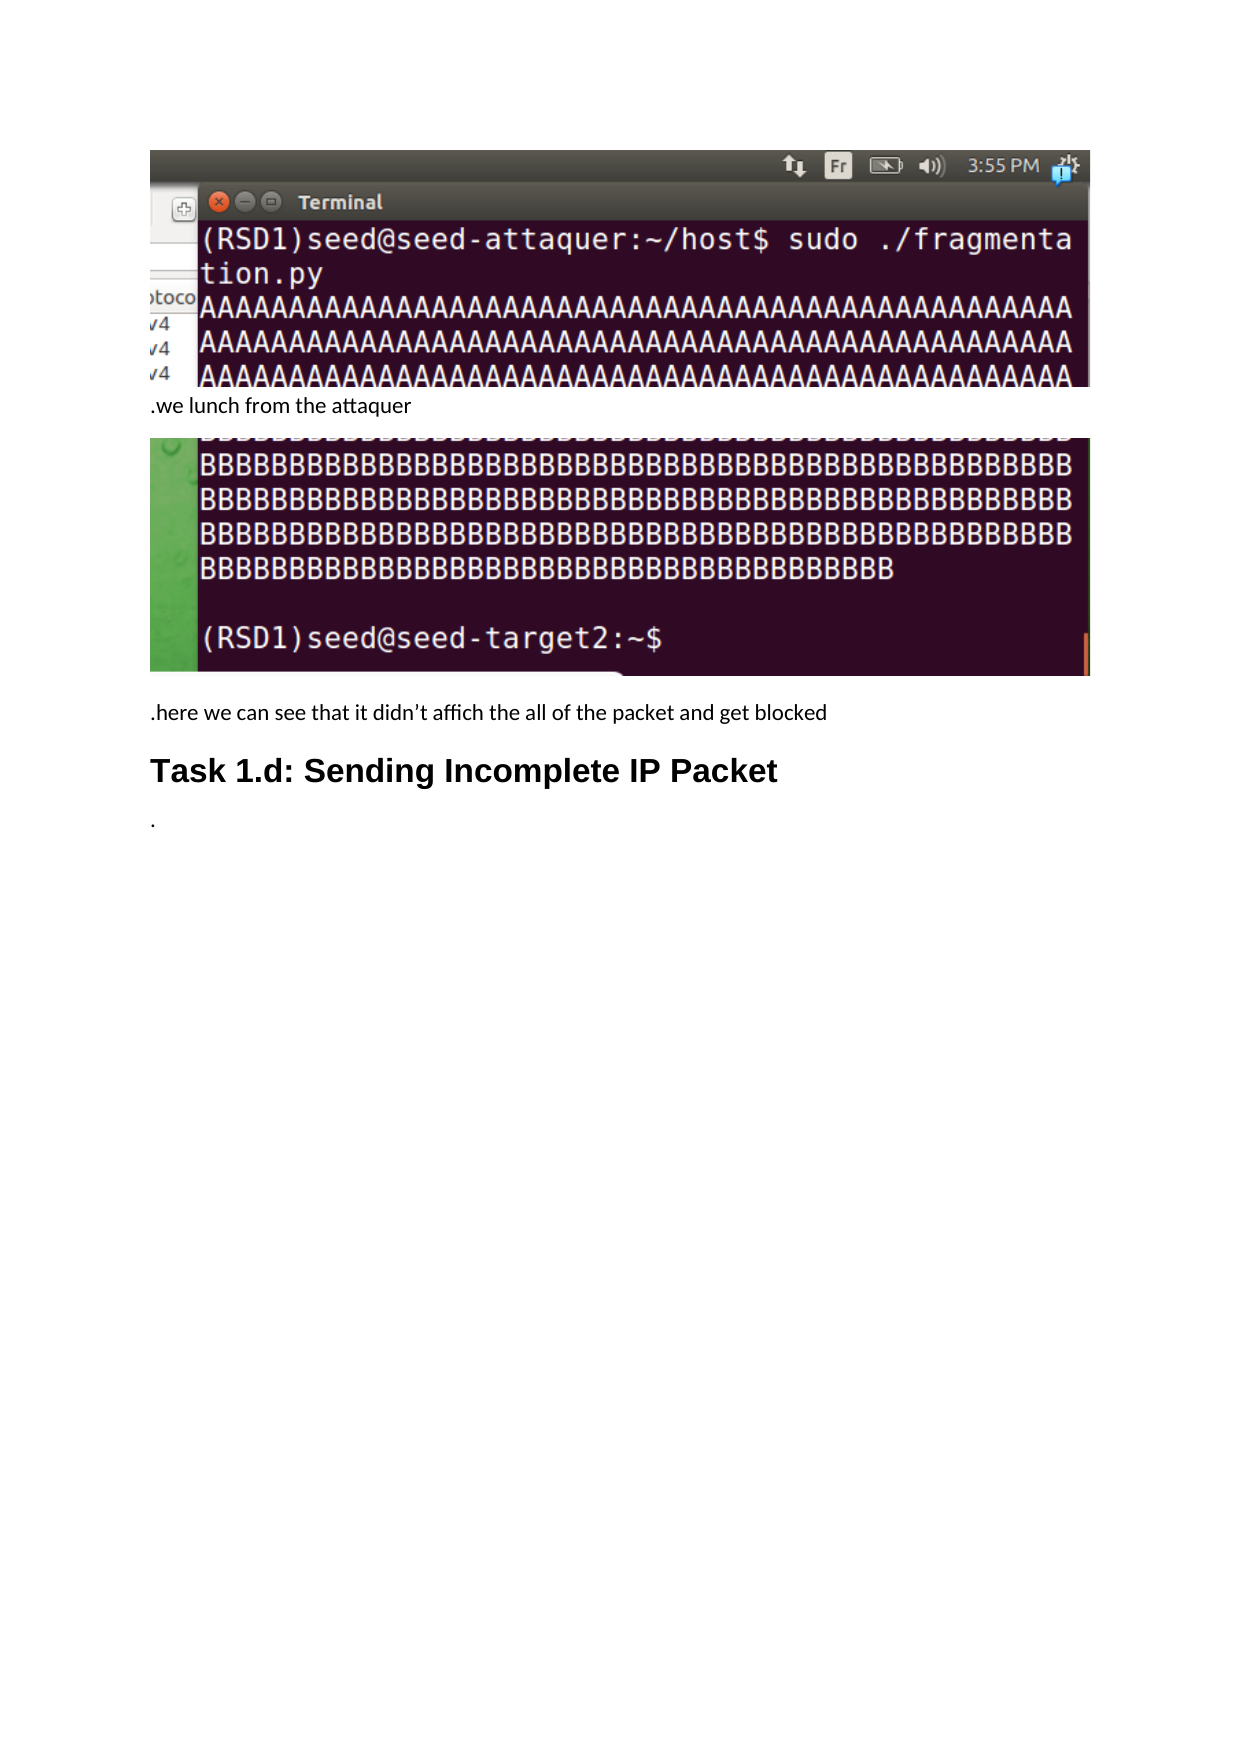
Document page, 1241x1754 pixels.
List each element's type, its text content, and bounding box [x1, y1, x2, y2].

text .we lunch from the attaquer [150, 387, 1090, 419]
text .here we can see that it didn’t affich the all of the packet and get blocked [150, 676, 1090, 726]
subtitle Task 1.d: Sending Incomplete IP Packet [150, 751, 1090, 789]
text . [150, 805, 1090, 833]
picture [150, 438, 1091, 676]
picture [150, 150, 1091, 387]
